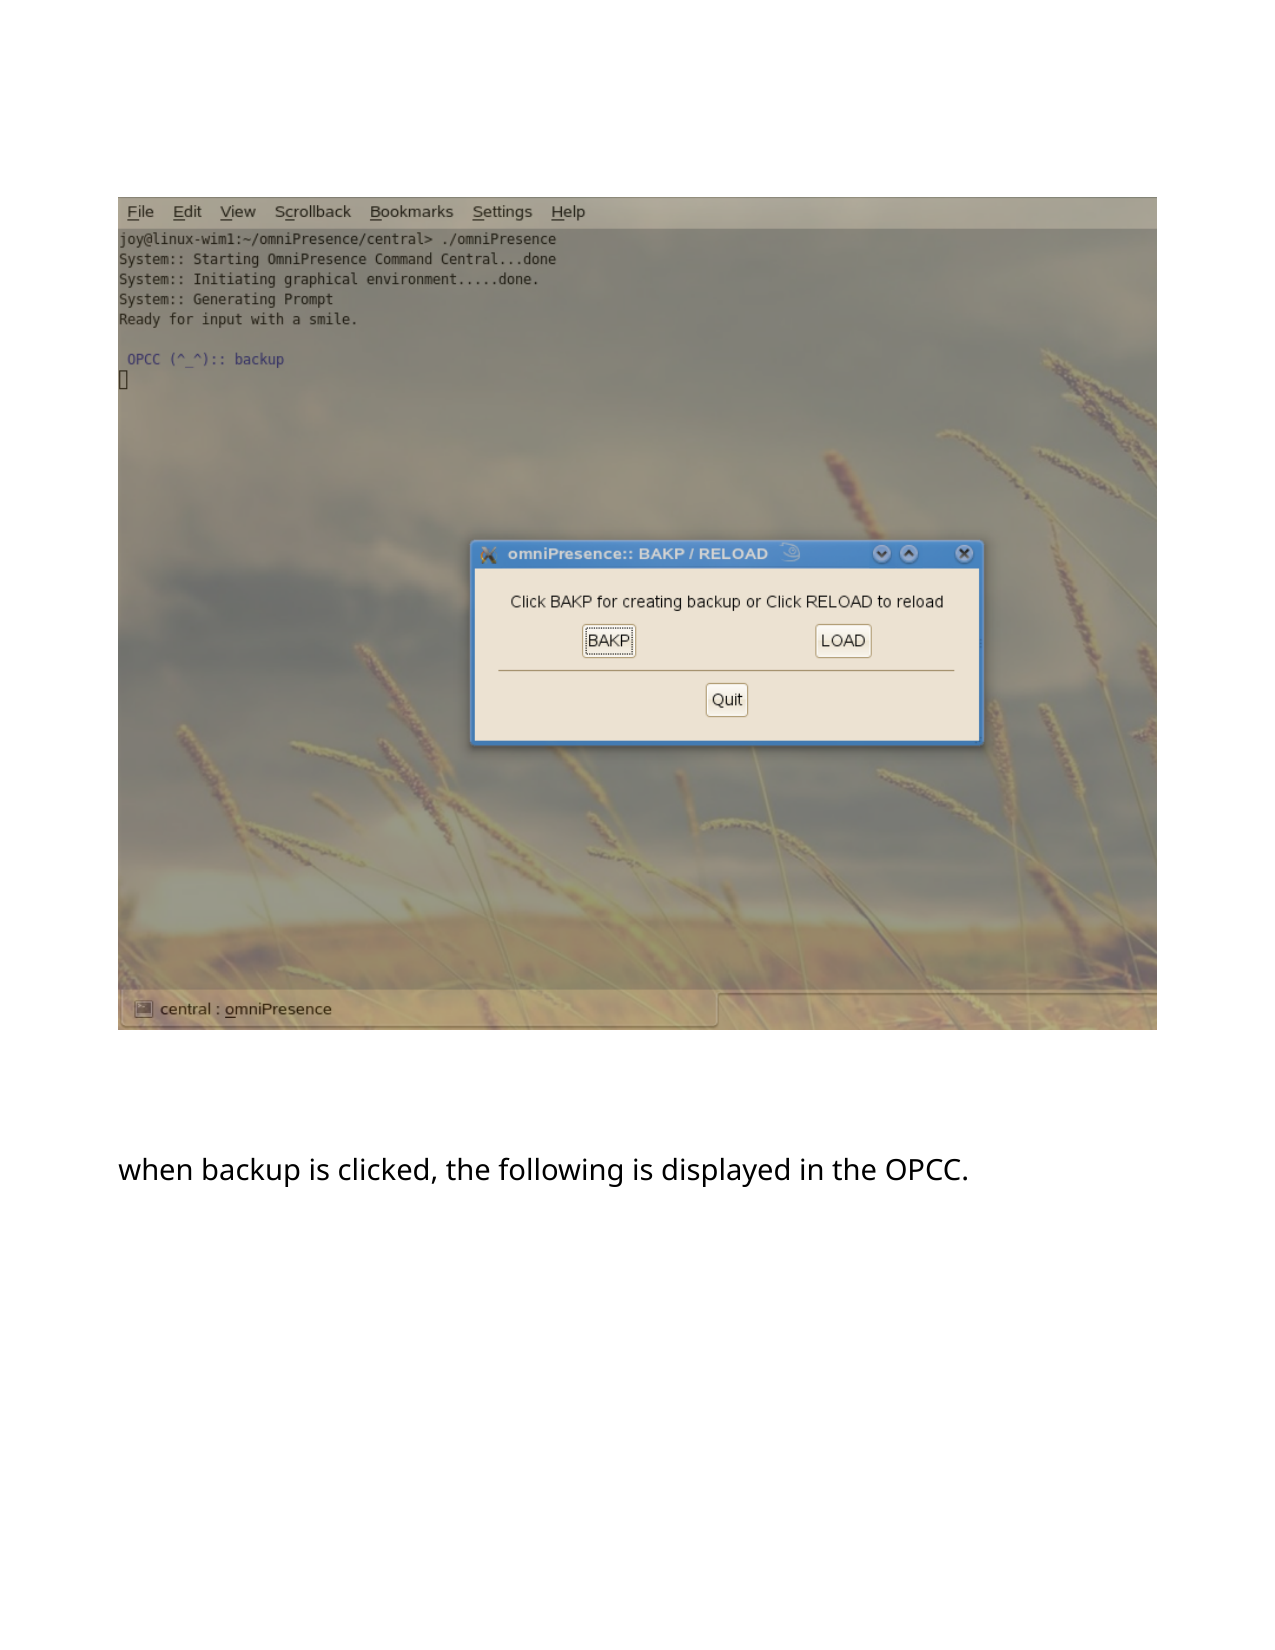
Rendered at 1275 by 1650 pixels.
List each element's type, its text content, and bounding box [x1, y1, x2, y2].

picture [118, 197, 1157, 1030]
text when backup is clicked, the following is displayed in the OPCC. [118, 1149, 1157, 1189]
